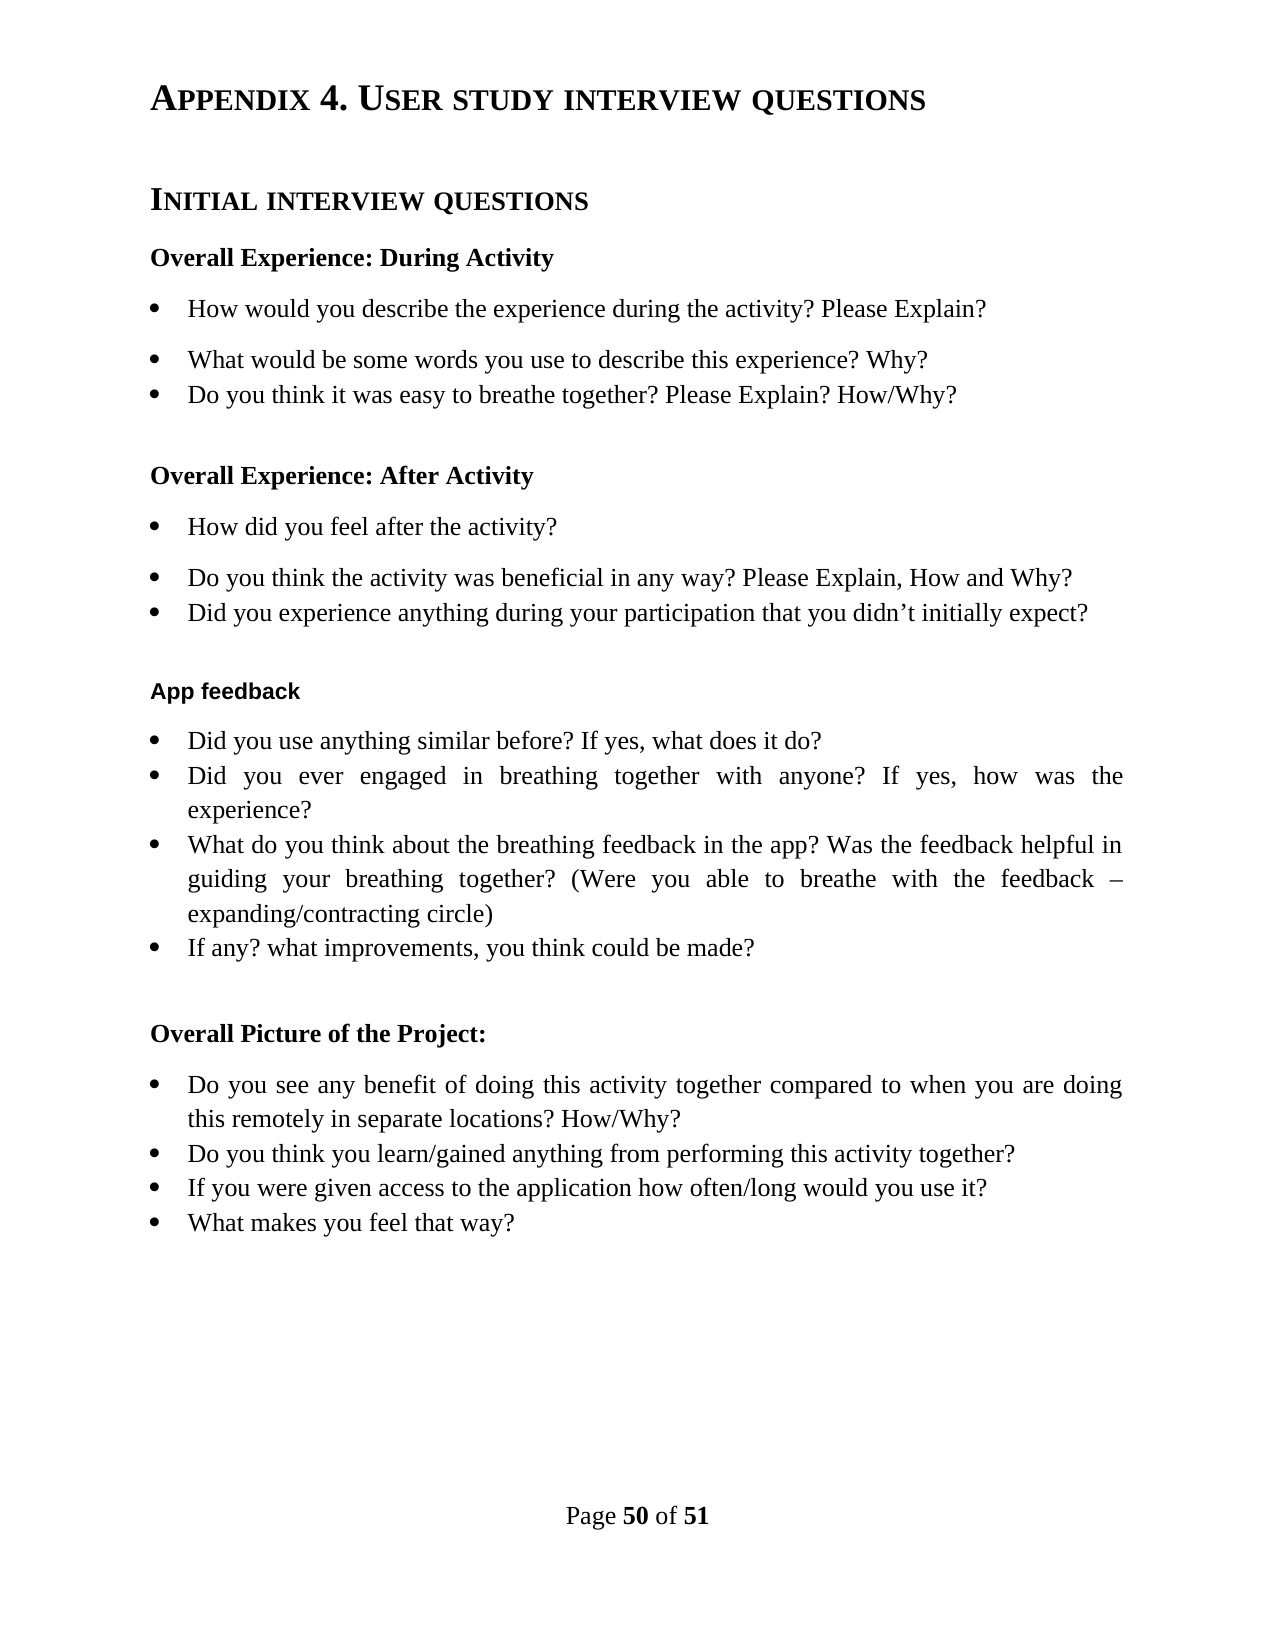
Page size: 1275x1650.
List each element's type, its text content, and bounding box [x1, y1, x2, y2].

list Do you think the activity was beneficial in any way? Please Explain, How and Why? [150, 562, 1125, 592]
list What would be some words you use to describe this experience? Why? [150, 344, 1125, 374]
list Did you ever engaged in breathing together with anyone? If yes, how was the experience? [150, 760, 1125, 824]
list If any? what improvements, you think could be made? [150, 932, 1125, 962]
subtitle Initial interview questions [150, 179, 1125, 217]
text App feedback [150, 678, 1125, 705]
text Overall Picture of the Project: [150, 1018, 1125, 1048]
list How would you describe the experience during the activity? Please Explain? [150, 293, 1125, 323]
list If you were given access to the application how often/long would you use it? [150, 1172, 1125, 1202]
list Do you think it was easy to breathe together? Please Explain? How/Why? [150, 379, 1125, 409]
text Overall Experience: During Activity [150, 242, 1125, 272]
text Overall Experience: After Activity [150, 460, 1125, 490]
list Did you experience anything during your participation that you didn’t initially expect? [150, 597, 1125, 627]
list How did you feel after the activity? [150, 511, 1125, 541]
list What makes you feel that way? [150, 1207, 1125, 1237]
subtitle Appendix 4. User study interview questions [150, 75, 1125, 118]
list Do you see any benefit of doing this activity together compared to when you are doing this remotely in separate locations? How/Why? [150, 1069, 1125, 1133]
list Do you think you learn/gained anything from performing this activity together? [150, 1138, 1125, 1168]
list What do you think about the breathing feedback in the app? Was the feedback helpful in guiding your breathing together? (Were you able to breathe with the feedback – expanding/contracting circle) [150, 829, 1125, 928]
list Did you use anything similar before? If yes, what does it do? [150, 725, 1125, 755]
